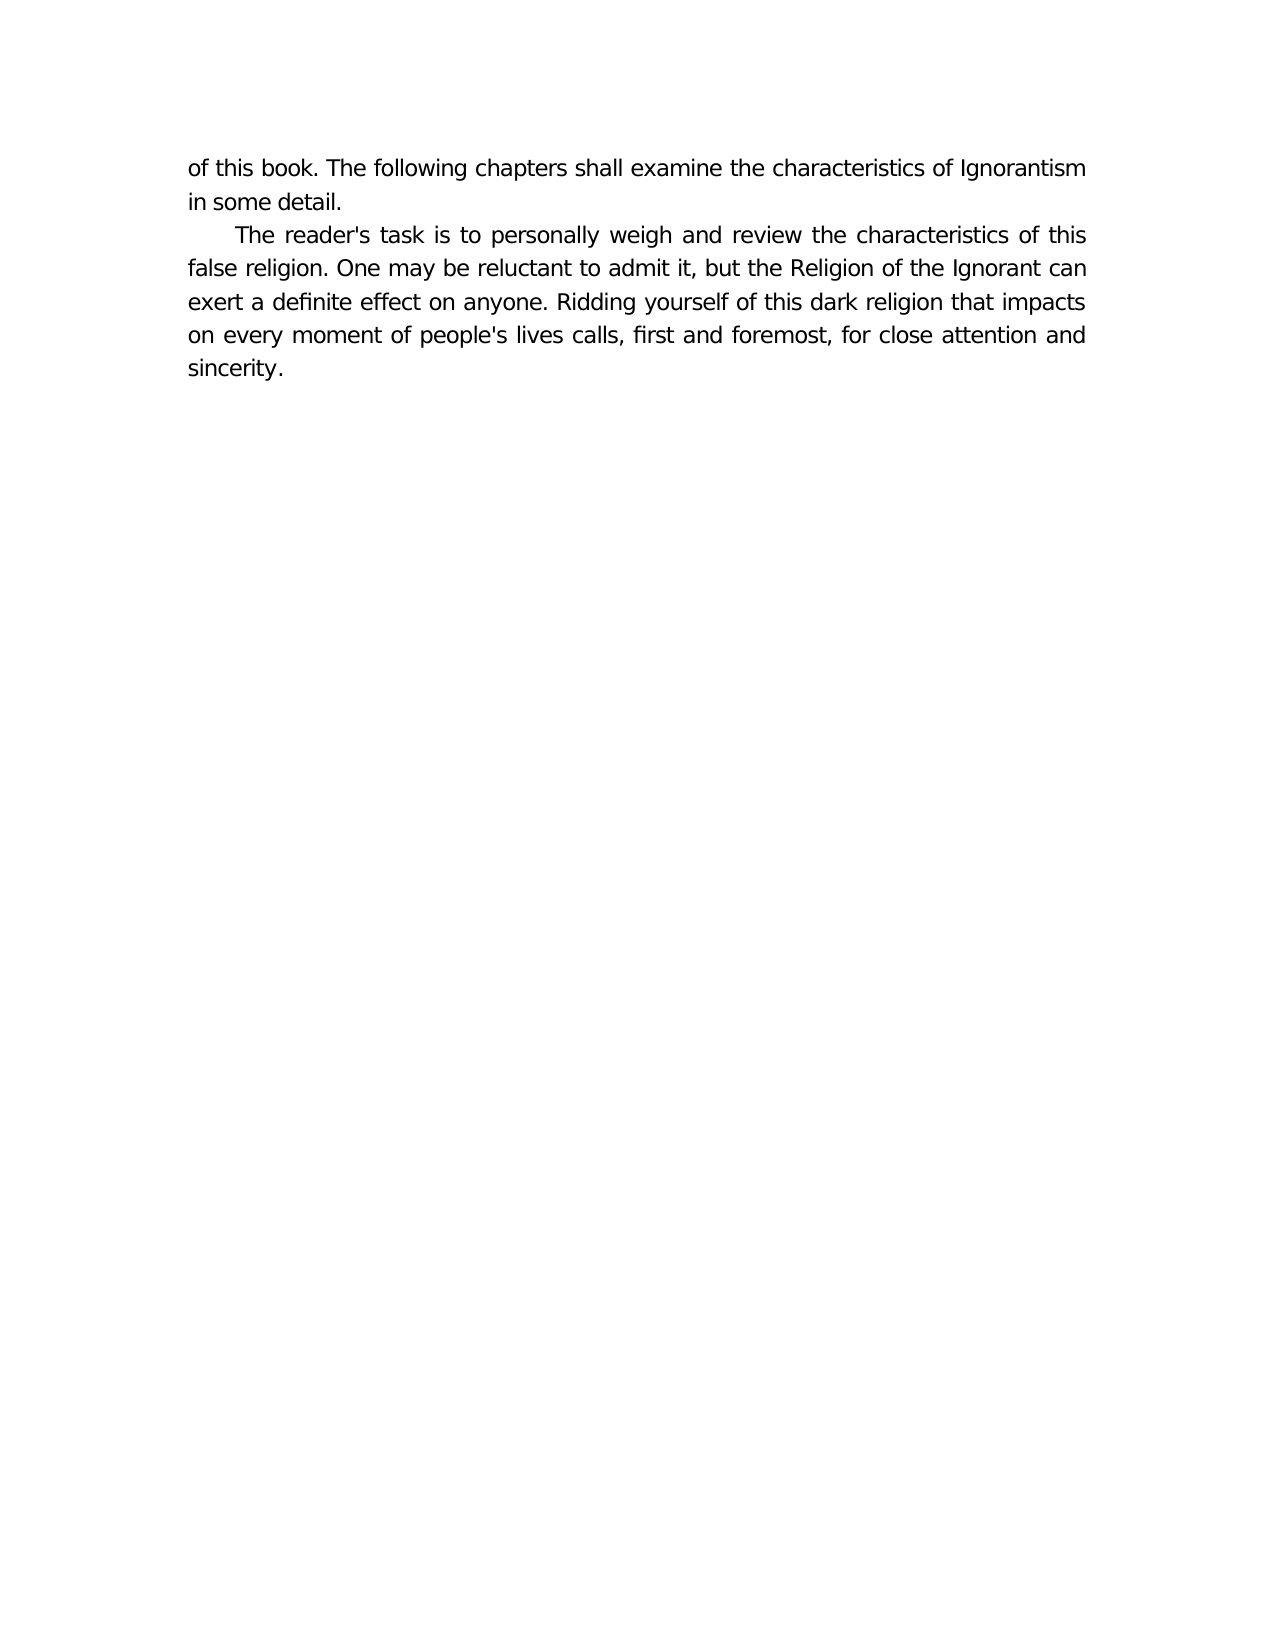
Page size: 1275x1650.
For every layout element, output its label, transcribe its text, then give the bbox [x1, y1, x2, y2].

text The reader's task is to personally weigh and review the characteristics of this false religion. One may be reluctant to admit it, but the Religion of the Ignorant can exert a definite effect on anyone. Ridding yourself of this dark religion that impacts on every moment of people's lives calls, first and foremost, for close attention and sincerity. [187, 217, 1087, 383]
text of this book. The following chapters shall examine the characteristics of Ignorantism in some detail. [187, 150, 1087, 217]
